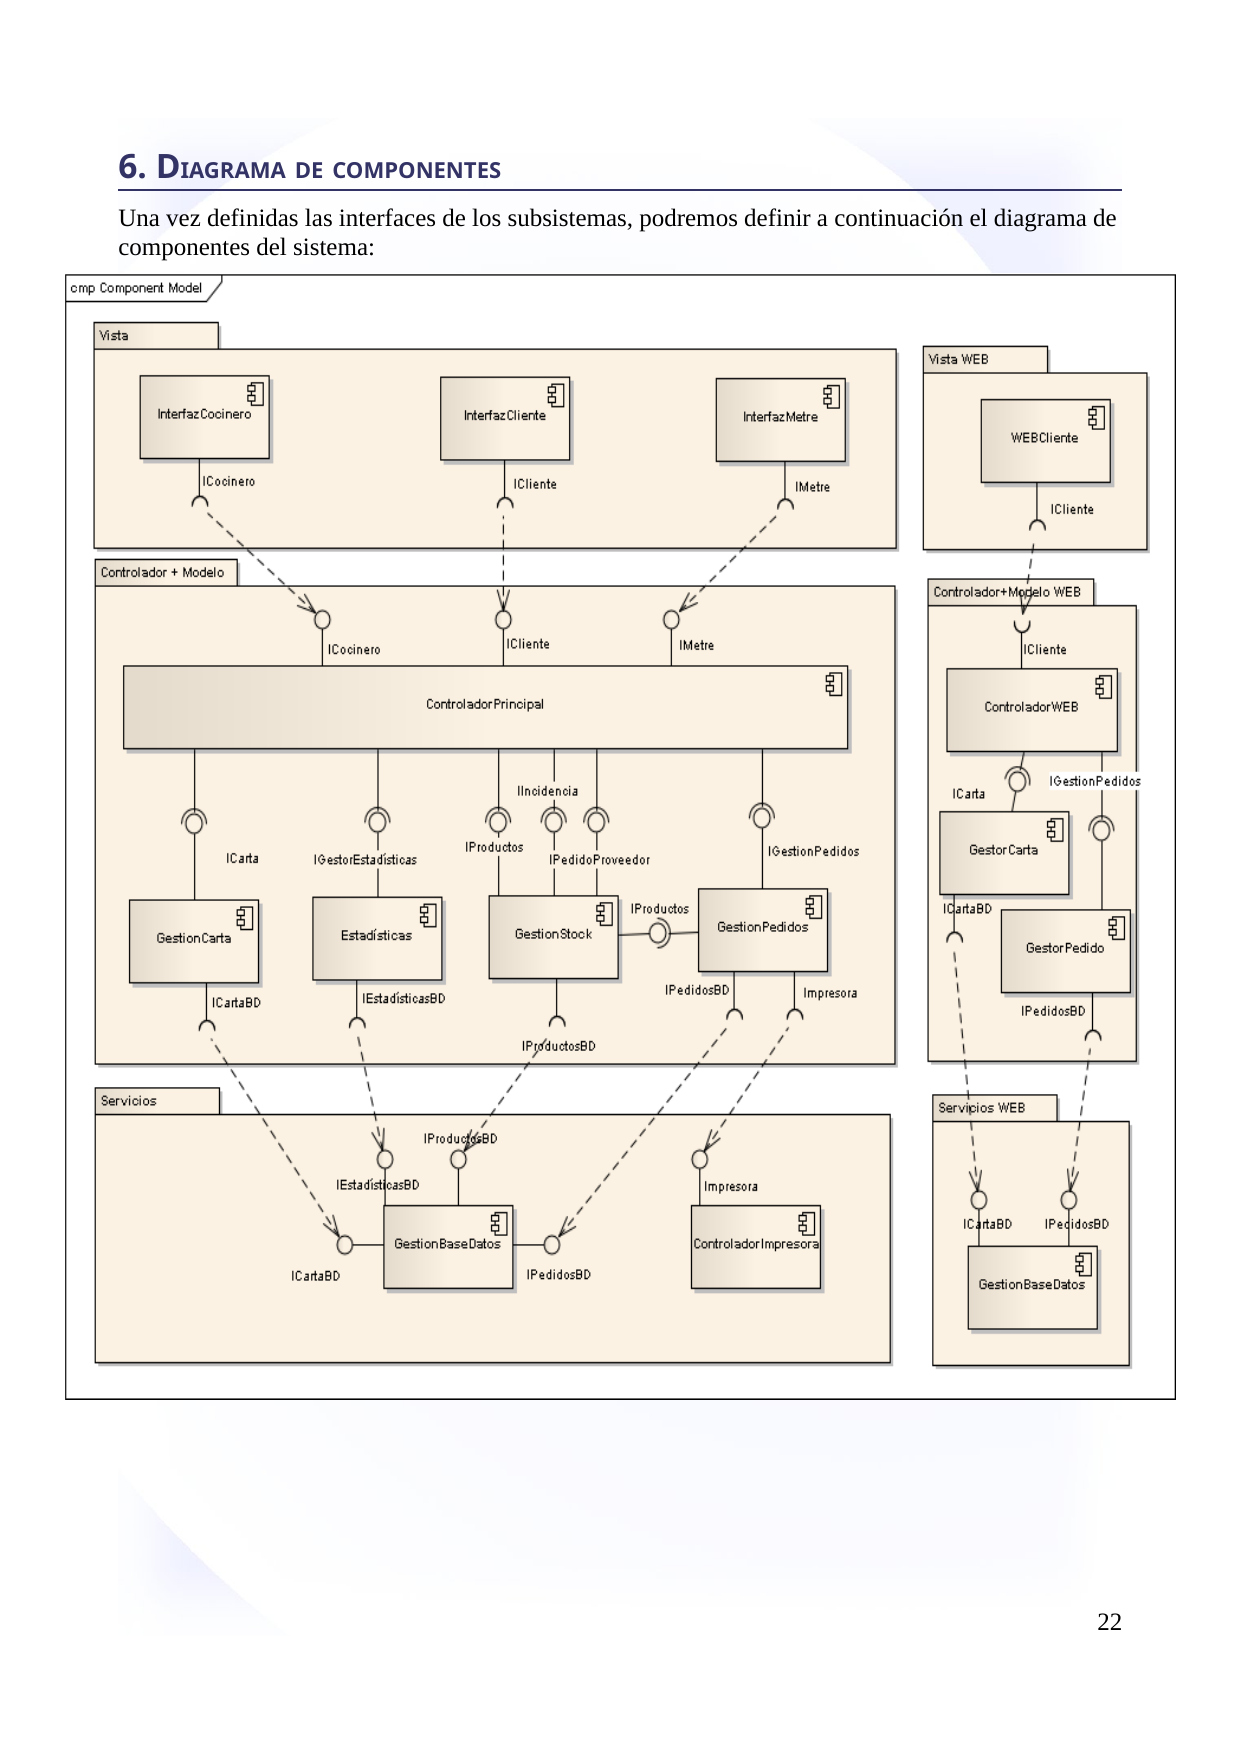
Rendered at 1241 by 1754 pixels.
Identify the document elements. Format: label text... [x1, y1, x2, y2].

picture [118, 191, 1122, 203]
picture [64, 261, 1176, 1636]
text Una vez definidas las interfaces de los subsistemas, podremos definir a continuación el diagrama de componentes del sistema: [118, 203, 1122, 261]
picture [118, 118, 1122, 143]
subtitle 6. Diagrama de componentes [118, 143, 1122, 189]
